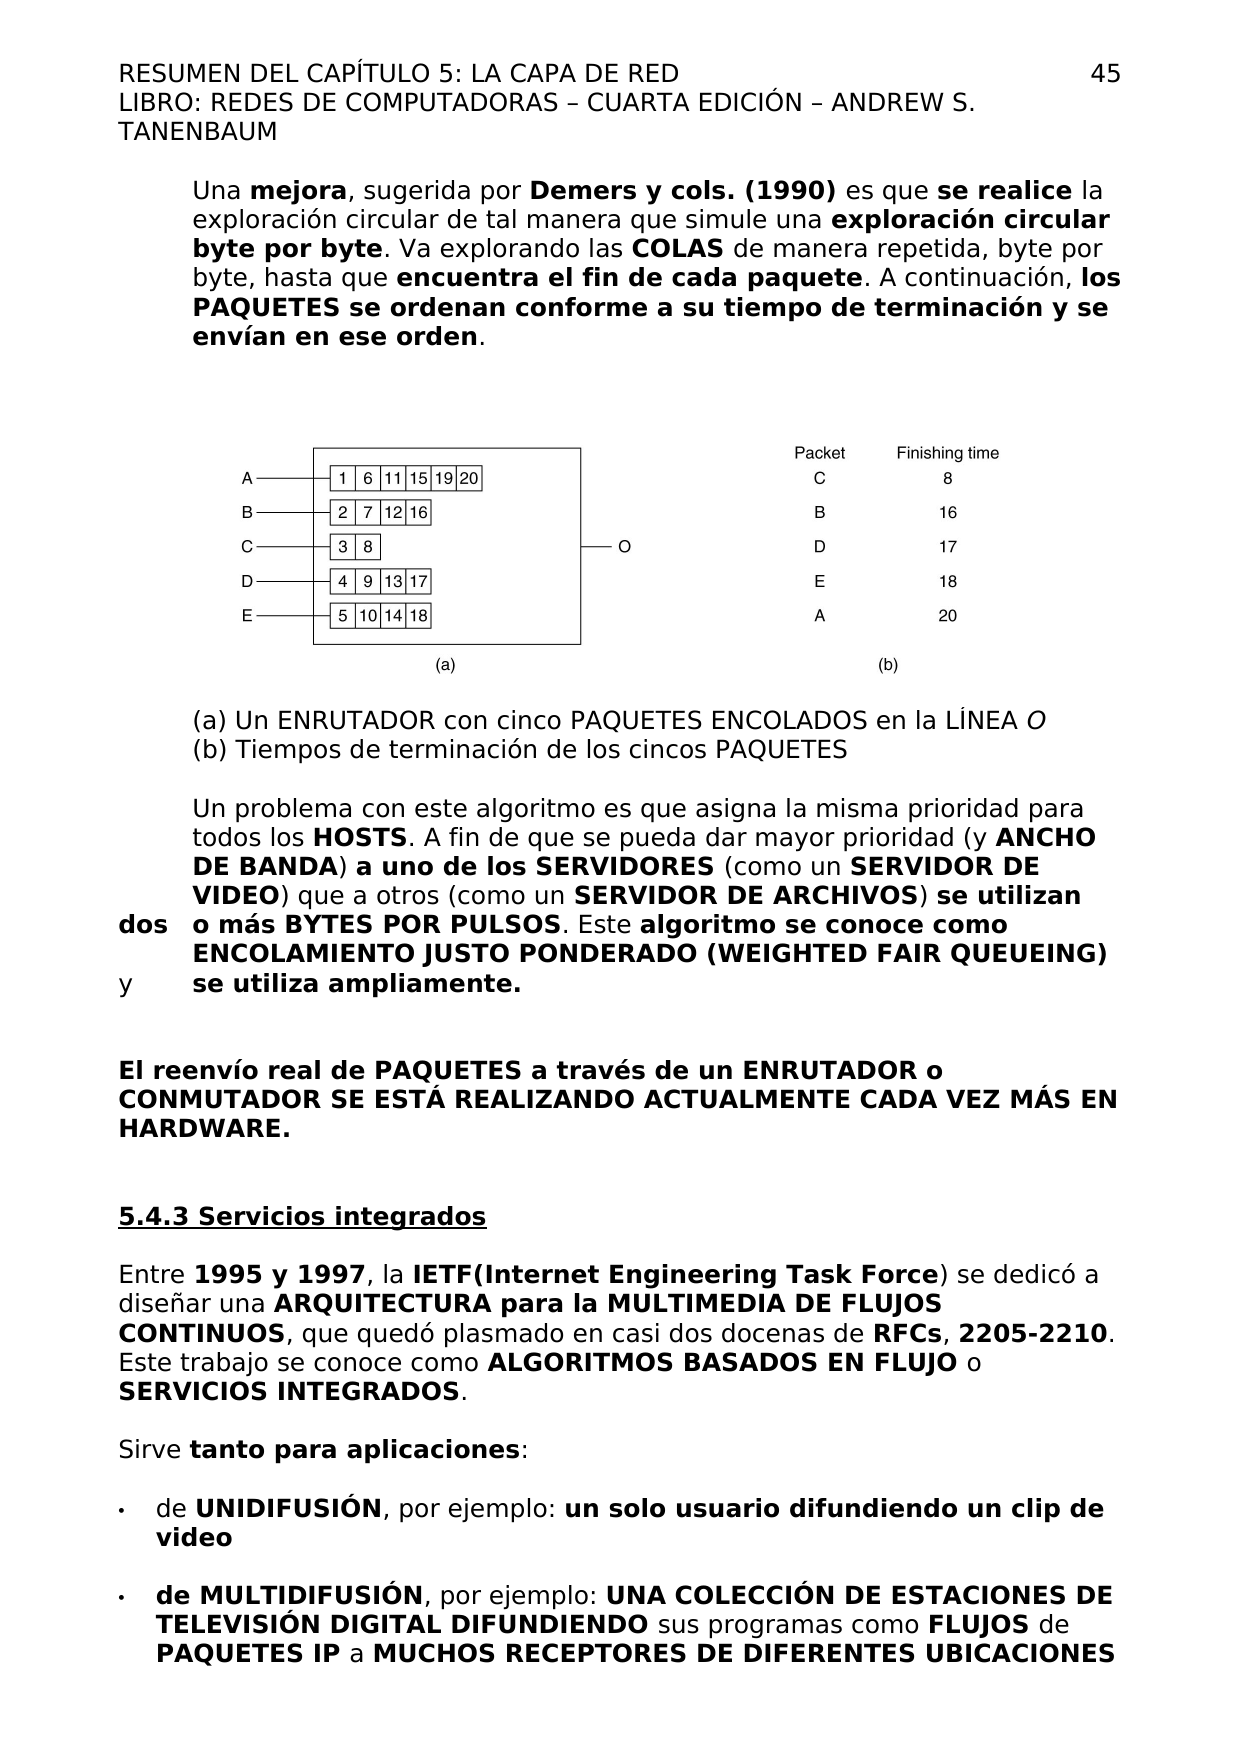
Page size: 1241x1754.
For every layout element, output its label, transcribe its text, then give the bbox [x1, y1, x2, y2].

picture [200, 409, 1041, 707]
text Una mejora, sugerida por Demers y cols. (1990) es que se realice la exploración circular de tal manera que simule una exploración circular byte por byte. Va explorando las COLAS de manera repetida, byte por byte, hasta que encuentra el fin de cada paquete. A continuación, los PAQUETES se ordenan conforme a su tiempo de terminación y se envían en ese orden. [118, 176, 1122, 351]
text Entre 1995 y 1997, la IETF(Internet Engineering Task Force) se dedicó a diseñar una ARQUITECTURA para la MULTIMEDIA DE FLUJOS CONTINUOS, que quedó plasmado en casi dos docenas de RFCs, 2205-2210. Este trabajo se conoce como ALGORITMOS BASADOS EN FLUJO o SERVICIOS INTEGRADOS. [118, 1261, 1122, 1406]
text (a) Un ENRUTADOR con cinco PAQUETES ENCOLADOS en la LÍNEA O [118, 409, 1122, 736]
text 5.4.3 Servicios integrados [118, 1202, 1122, 1231]
list de UNIDIFUSIÓN, por ejemplo: un solo usuario difundiendo un clip de video [118, 1494, 1122, 1552]
text Un problema con este algoritmo es que asigna la misma prioridad para todos los HOSTS. A fin de que se pueda dar mayor prioridad (y ANCHO DE BANDA) a uno de los SERVIDORES (como un SERVIDOR DE VIDEO) que a otros (como un SERVIDOR DE ARCHIVOS) se utilizan dos o más BYTES POR PULSOS. Este algoritmo se conoce como ENCOLAMIENTO JUSTO PONDERADO (WEIGHTED FAIR QUEUEING) y se utiliza ampliamente. [118, 794, 1122, 998]
text El reenvío real de PAQUETES a través de un ENRUTADOR o CONMUTADOR SE ESTÁ REALIZANDO ACTUALMENTE CADA VEZ MÁS EN HARDWARE. [118, 1056, 1122, 1144]
text Sirve tanto para aplicaciones: [118, 1436, 1122, 1465]
text (b) Tiempos de terminación de los cincos PAQUETES [118, 736, 1122, 765]
list de MULTIDIFUSIÓN, por ejemplo: UNA COLECCIÓN DE ESTACIONES DE TELEVISIÓN DIGITAL DIFUNDIENDO sus programas como FLUJOS de PAQUETES IP a MUCHOS RECEPTORES DE DIFERENTES UBICACIONES [118, 1581, 1122, 1669]
